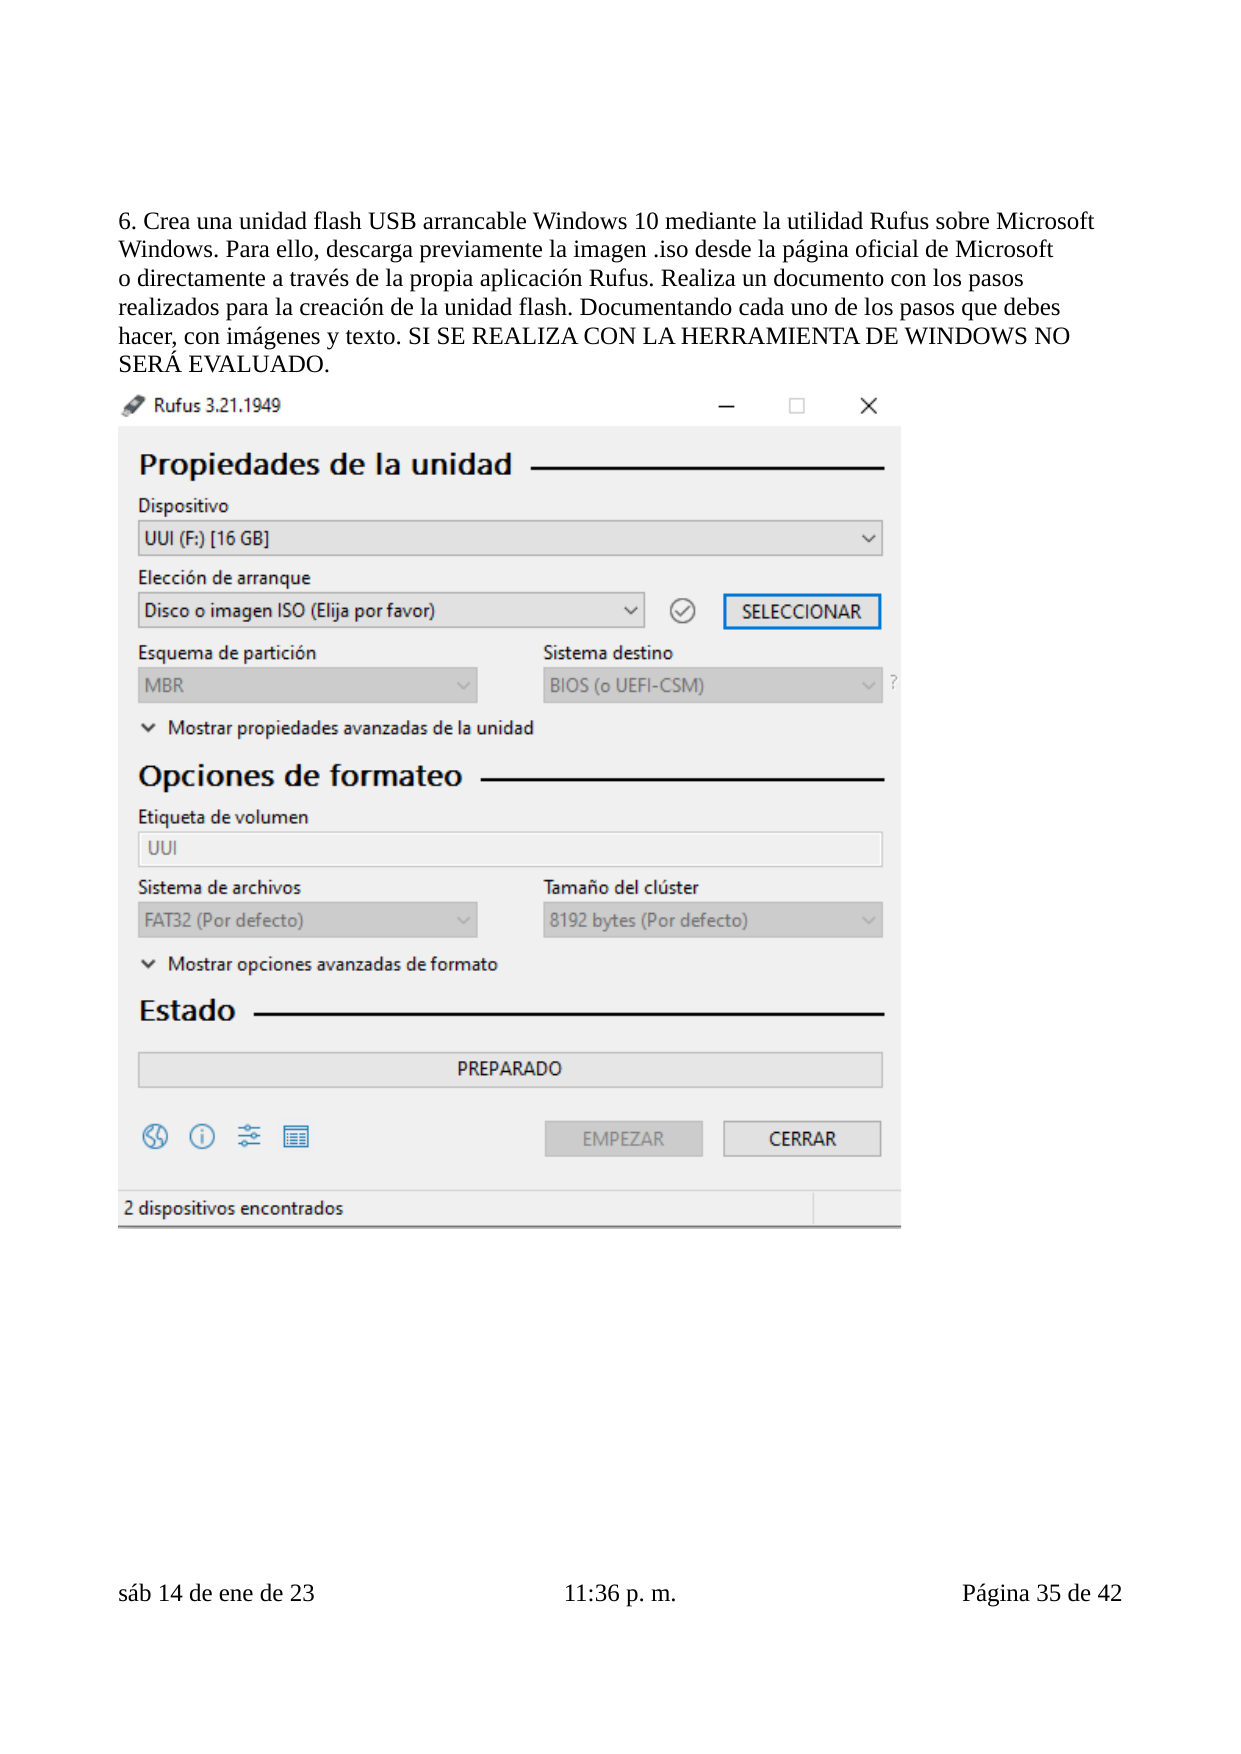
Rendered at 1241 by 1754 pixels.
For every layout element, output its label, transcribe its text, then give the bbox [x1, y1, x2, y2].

text 6. Crea una unidad flash USB arrancable Windows 10 mediante la utilidad Rufus sobre Microsoft Windows. Para ello, descarga previamente la imagen .iso desde la página oficial de Microsoft o directamente a través de la propia aplicación Rufus. Realiza un documento con los pasos realizados para la creación de la unidad flash. Documentando cada uno de los pasos que debes hacer, con imágenes y texto. SI SE REALIZA CON LA HERRAMIENTA DE WINDOWS NO SERÁ EVALUADO. [118, 177, 1122, 378]
picture [118, 392, 902, 1229]
